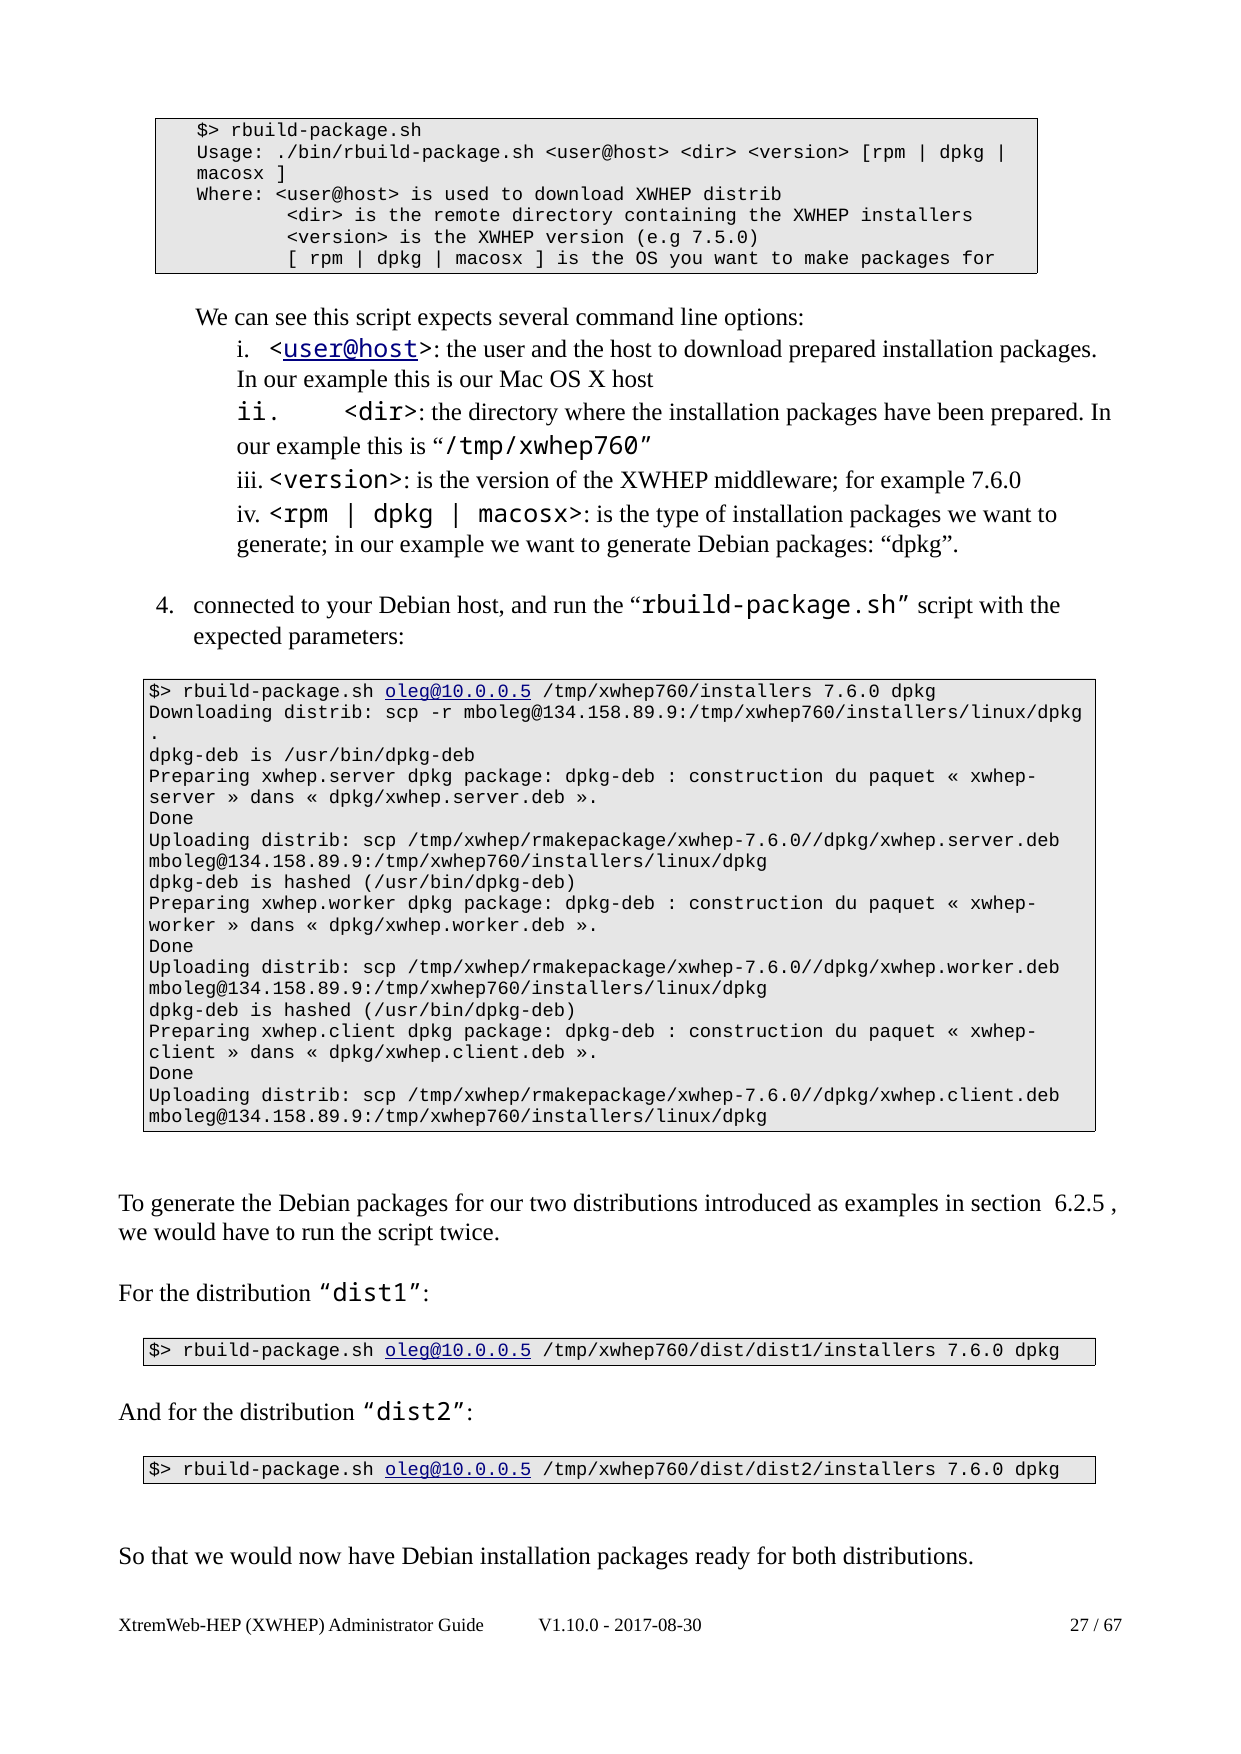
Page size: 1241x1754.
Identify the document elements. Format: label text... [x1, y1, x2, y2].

list dpkg-deb is hashed (/usr/bin/dpkg-deb) [144, 870, 1095, 891]
list <version>: is the version of the XWHEP middleware; for example 7.6.0 [236, 461, 1121, 495]
list $> rbuild-package.sh oleg@10.0.0.5 /tmp/xwhep760/installers 7.6.0 dpkg [144, 680, 1095, 700]
list Usage: ./bin/rbuild-package.sh <user@host> <dir> <version> [rpm | dpkg | macosx ] [156, 139, 1037, 182]
text To generate the Debian packages for our two distributions introduced as examples in section 6.2.5, we would have to run the script twice. [118, 1188, 1122, 1246]
list <dir> is the remote directory containing the XWHEP installers [156, 203, 1037, 224]
list <dir>: the directory where the installation packages have been prepared. In our example this is “/tmp/xwhep760” [236, 393, 1121, 461]
text And for the distribution “dist2”: [118, 1393, 1122, 1427]
list [ rpm | dpkg | macosx ] is the OS you want to make packages for [156, 246, 1037, 273]
list Preparing xwhep.server dpkg package: dpkg-deb : construction du paquet « xwhep-server » dans « dpkg/xwhep.server.deb ». [144, 763, 1095, 806]
list Preparing xwhep.worker dpkg package: dpkg-deb : construction du paquet « xwhep-worker » dans « dpkg/xwhep.worker.deb ». [144, 891, 1095, 933]
list Uploading distrib: scp /tmp/xwhep/rmakepackage/xwhep-7.6.0//dpkg/xwhep.worker.deb mboleg@134.158.89.9:/tmp/xwhep760/installers/linux/dpkg [144, 955, 1095, 997]
text For the distribution “dist1”: [118, 1274, 1122, 1309]
list Uploading distrib: scp /tmp/xwhep/rmakepackage/xwhep-7.6.0//dpkg/xwhep.server.deb mboleg@134.158.89.9:/tmp/xwhep760/installers/linux/dpkg [144, 827, 1095, 870]
list connected to your Debian host, and run the “rbuild-package.sh” script with the expected parameters: [156, 587, 1122, 650]
list <user@host>: the user and the host to download prepared installation packages. In our example this is our Mac OS X host [236, 330, 1121, 393]
list $> rbuild-package.sh oleg@10.0.0.5 /tmp/xwhep760/dist/dist2/installers 7.6.0 dpkg [144, 1457, 1095, 1483]
list <version> is the XWHEP version (e.g 7.5.0) [156, 224, 1037, 246]
list Preparing xwhep.client dpkg package: dpkg-deb : construction du paquet « xwhep-client » dans « dpkg/xwhep.client.deb ». [144, 1018, 1095, 1061]
text So that we would now have Debian installation packages ready for both distributions. [118, 1541, 1122, 1570]
list <rpm | dpkg | macosx>: is the type of installation packages we want to generate; in our example we want to generate Debian packages: “dpkg”. [236, 495, 1121, 558]
text We can see this script expects several command line options: [195, 302, 1121, 330]
list Done [144, 806, 1095, 827]
list Done [144, 1061, 1095, 1082]
list Downloading distrib: scp -r mboleg@134.158.89.9:/tmp/xwhep760/installers/linux/dpkg . [144, 700, 1095, 742]
list Where: <user@host> is used to download XWHEP distrib [156, 182, 1037, 203]
list Done [144, 933, 1095, 955]
list dpkg-deb is hashed (/usr/bin/dpkg-deb) [144, 997, 1095, 1018]
list Uploading distrib: scp /tmp/xwhep/rmakepackage/xwhep-7.6.0//dpkg/xwhep.client.deb mboleg@134.158.89.9:/tmp/xwhep760/installers/linux/dpkg [144, 1082, 1095, 1131]
list $> rbuild-package.sh [156, 119, 1037, 139]
list $> rbuild-package.sh oleg@10.0.0.5 /tmp/xwhep760/dist/dist1/installers 7.6.0 dpkg [144, 1339, 1095, 1365]
list dpkg-deb is /usr/bin/dpkg-deb [144, 742, 1095, 763]
